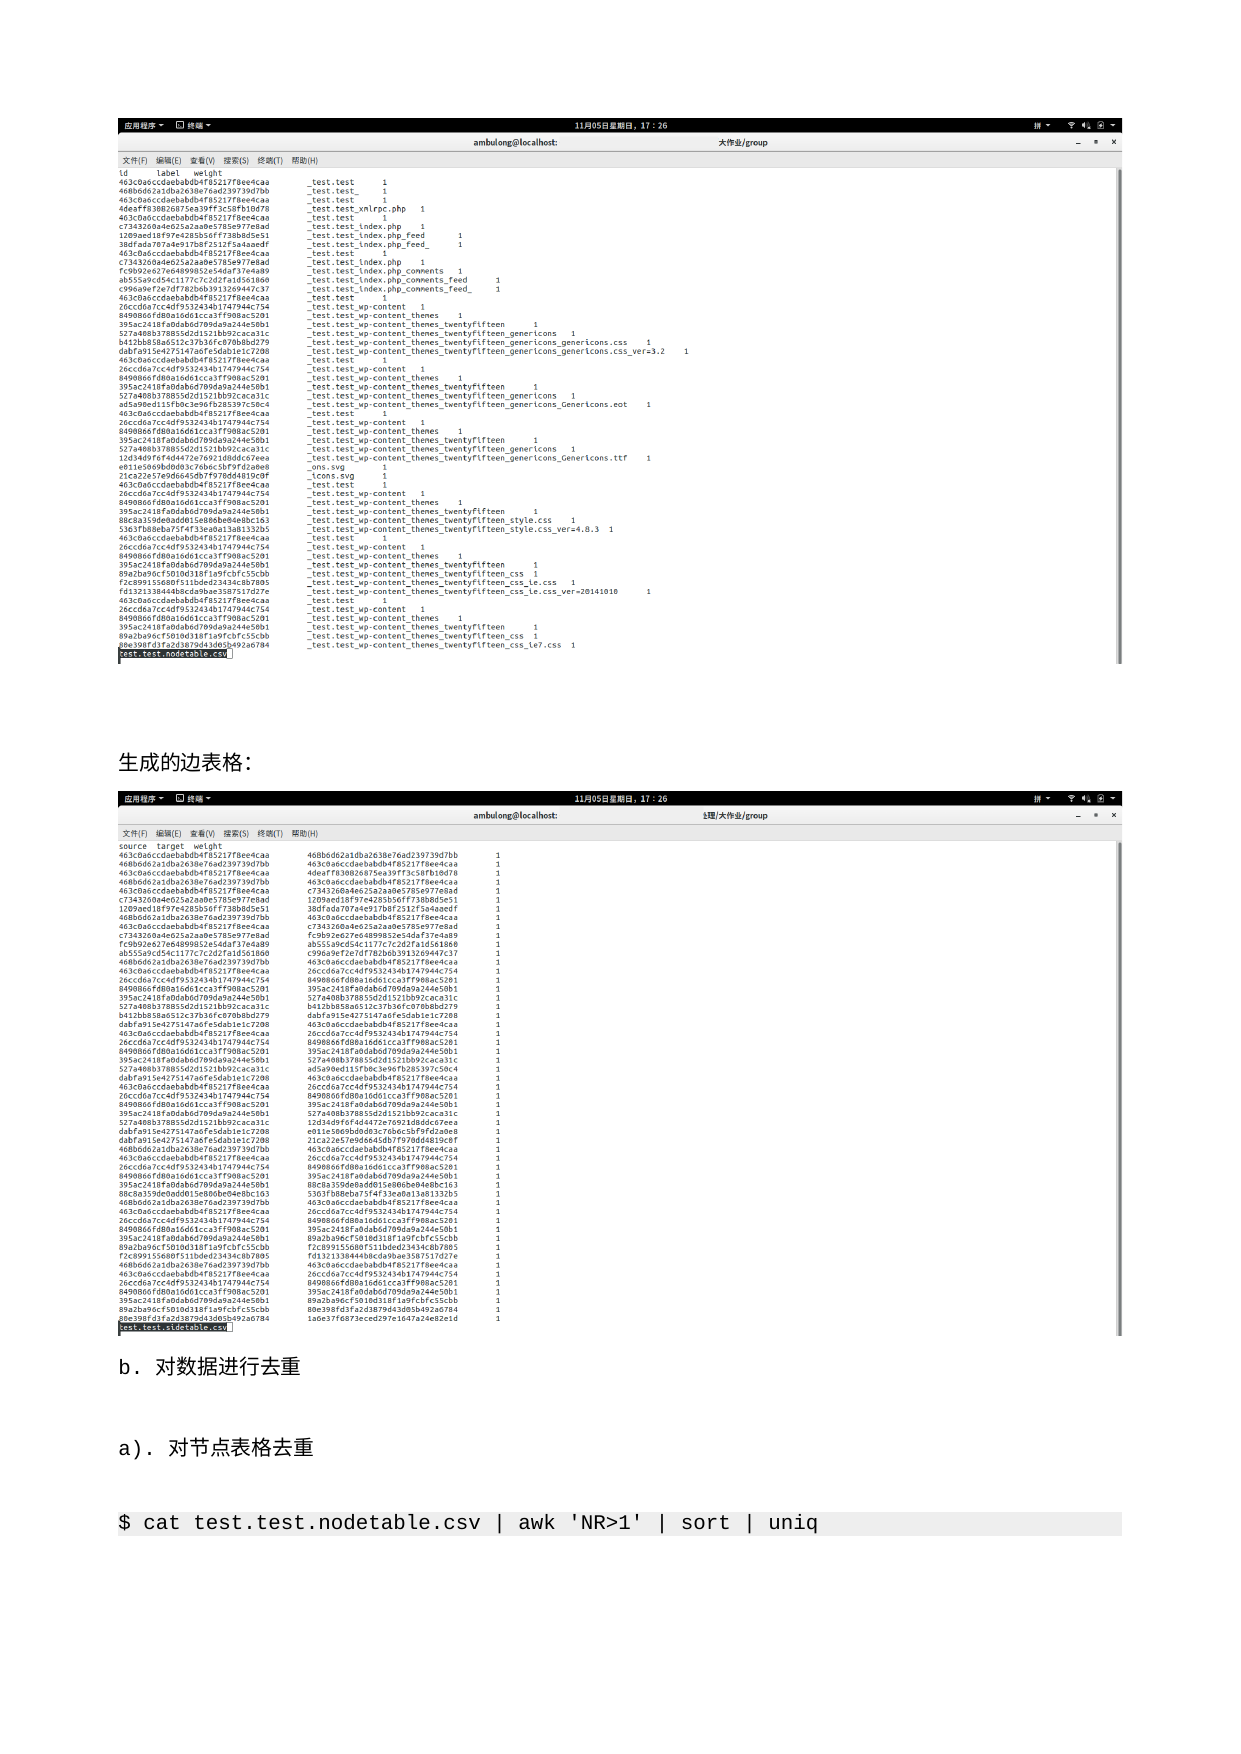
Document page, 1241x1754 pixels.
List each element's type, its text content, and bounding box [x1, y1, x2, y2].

text a). 对节点表格去重 [118, 1431, 1122, 1462]
picture [118, 118, 1123, 664]
text $ cat test.test.nodetable.csv | awk 'NR>1' | sort | uniq [118, 1512, 1122, 1536]
text b. 对数据进行去重 [118, 1336, 1122, 1381]
picture [118, 791, 1123, 1336]
text 生成的边表格： [118, 746, 1122, 776]
